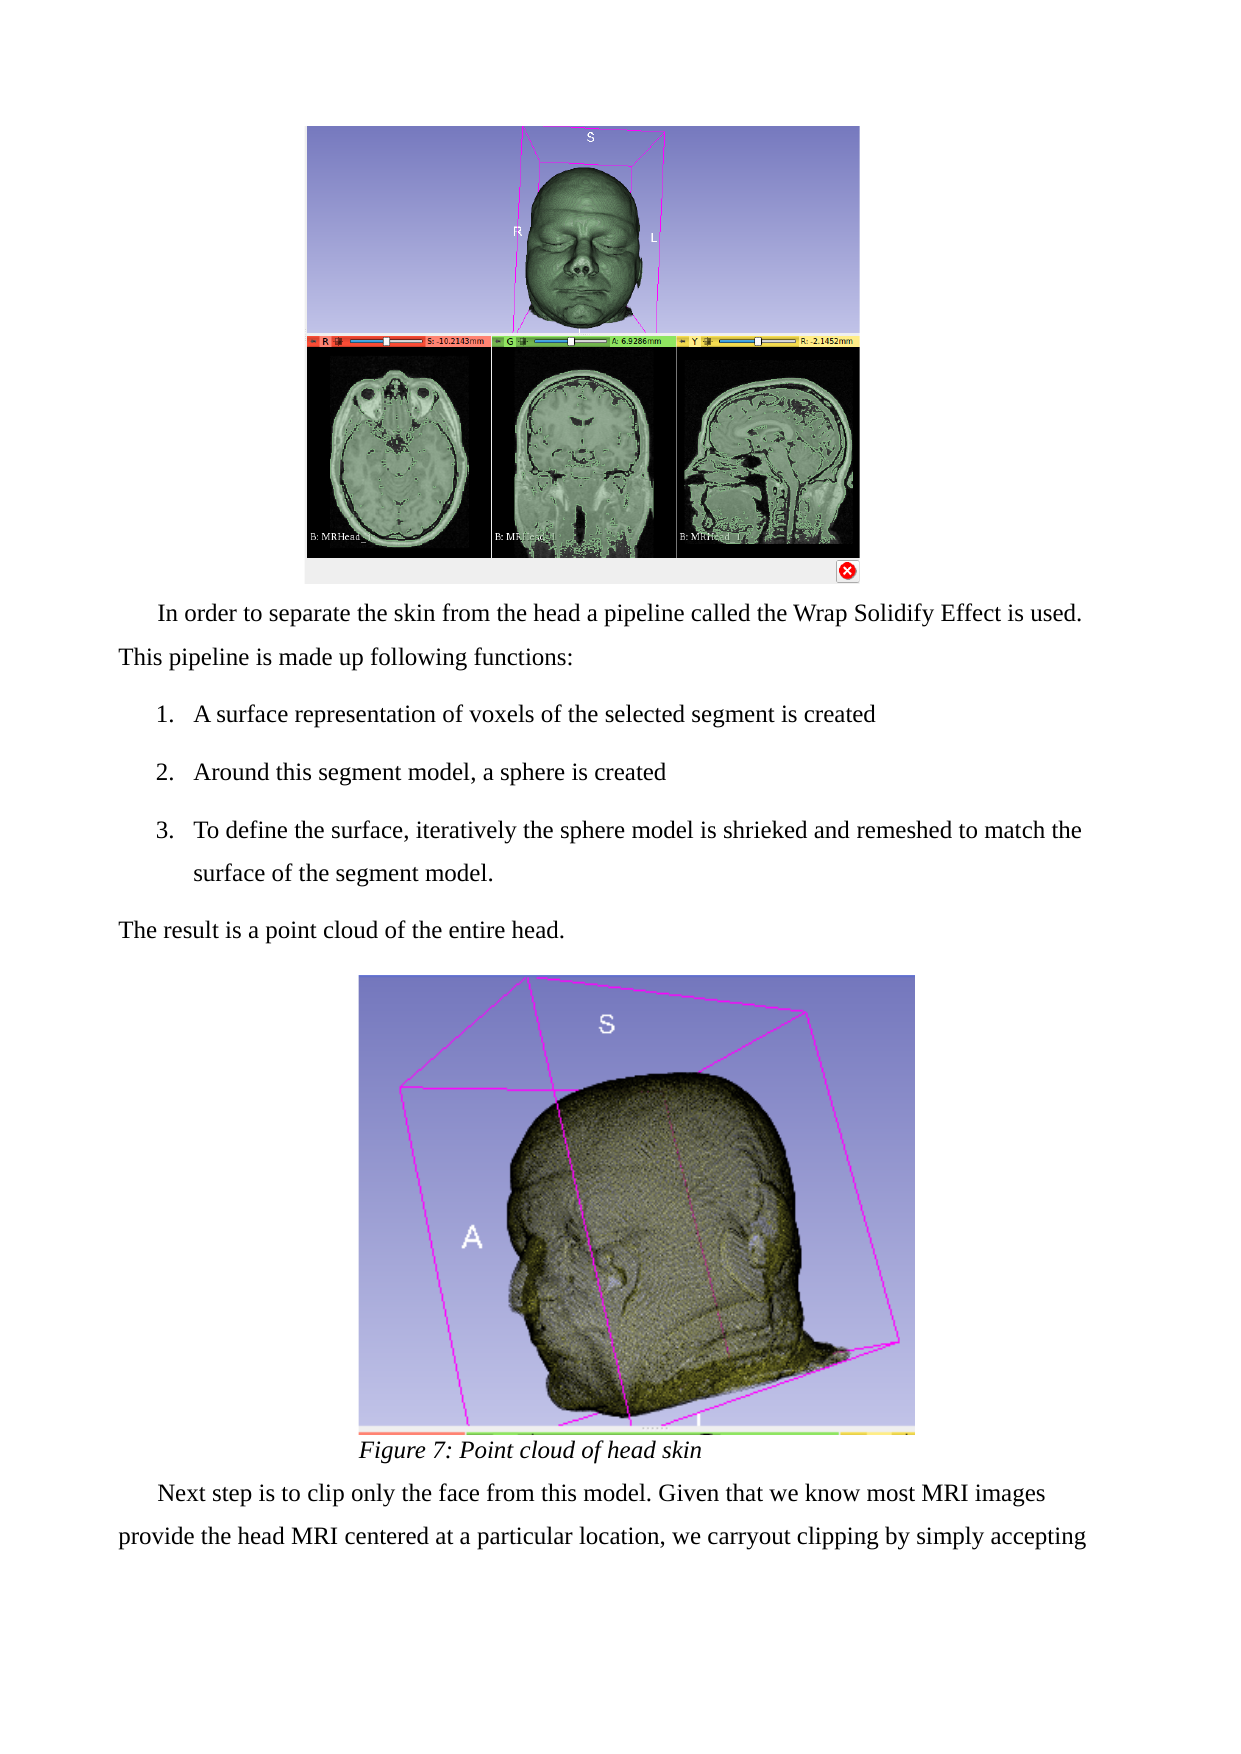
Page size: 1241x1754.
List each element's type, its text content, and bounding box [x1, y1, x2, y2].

text Next step is to clip only the face from this model. Given that we know most MRI images provide the head MRI centered at a particular location, we carryout clipping by simply accepting [118, 963, 1122, 1550]
list A surface representation of voxels of the selected segment is created [156, 699, 1122, 728]
picture [700, 1222, 915, 1435]
list Around this segment model, a sphere is created [156, 757, 1122, 786]
text In order to separate the skin from the head a pipeline called the Wrap Solidify Effect is used. This pipeline is made up following functions: [118, 118, 1122, 670]
text Figure 7: Point cloud of head skin [359, 975, 915, 1463]
list To define the surface, iteratively the sphere model is shrieked and remeshed to match the surface of the segment model. [156, 815, 1122, 887]
text The result is a point cloud of the entire head. [118, 916, 1122, 944]
